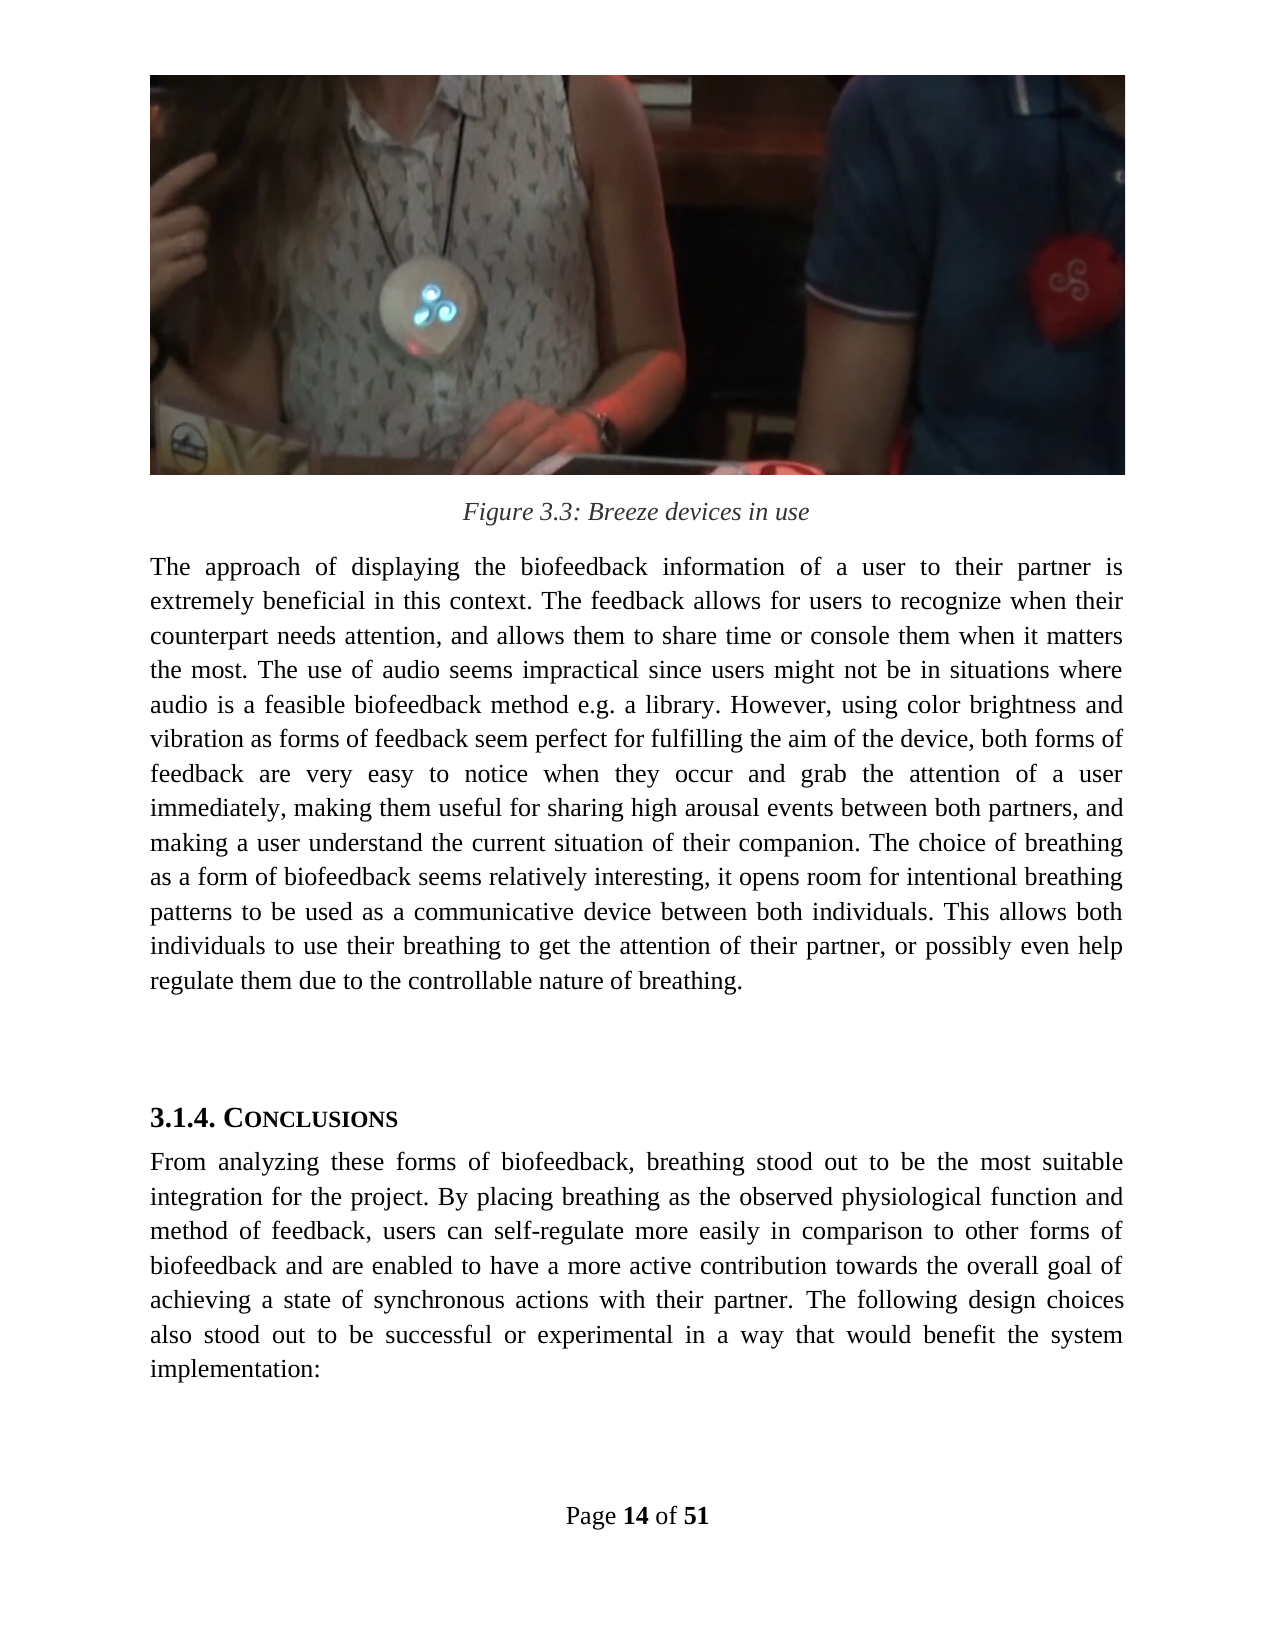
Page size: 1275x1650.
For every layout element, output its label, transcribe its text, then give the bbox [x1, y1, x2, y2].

text Figure 3.3: Breeze devices in use [150, 496, 1125, 526]
text From analyzing these forms of biofeedback, breathing stood out to be the most suitable integration for the project. By placing breathing as the observed physiological function and method of feedback, users can self-regulate more easily in comparison to other forms of biofeedback and are enabled to have a more active contribution towards the overall goal of achieving a state of synchronous actions with their partner. The following design choices also stood out to be successful or experimental in a way that would benefit the system implementation: [150, 1146, 1125, 1383]
subtitle 3.1.4. Conclusions [150, 1100, 1125, 1134]
text The approach of displaying the biofeedback information of a user to their partner is extremely beneficial in this context. The feedback allows for users to recognize when their counterpart needs attention, and allows them to share time or console them when it matters the most. The use of audio seems impractical since users might not be in situations where audio is a feasible biofeedback method e.g. a library. However, using color brightness and vibration as forms of feedback seem perfect for fulfilling the aim of the device, both forms of feedback are very easy to notice when they occur and grab the attention of a user immediately, making them useful for sharing high arousal events between both partners, and making a user understand the current situation of their companion. The choice of breathing as a form of biofeedback seems relatively interesting, it opens room for intentional breathing patterns to be used as a communicative device between both individuals. This allows both individuals to use their breathing to get the attention of their partner, or possibly even help regulate them due to the controllable nature of breathing. [150, 551, 1125, 995]
